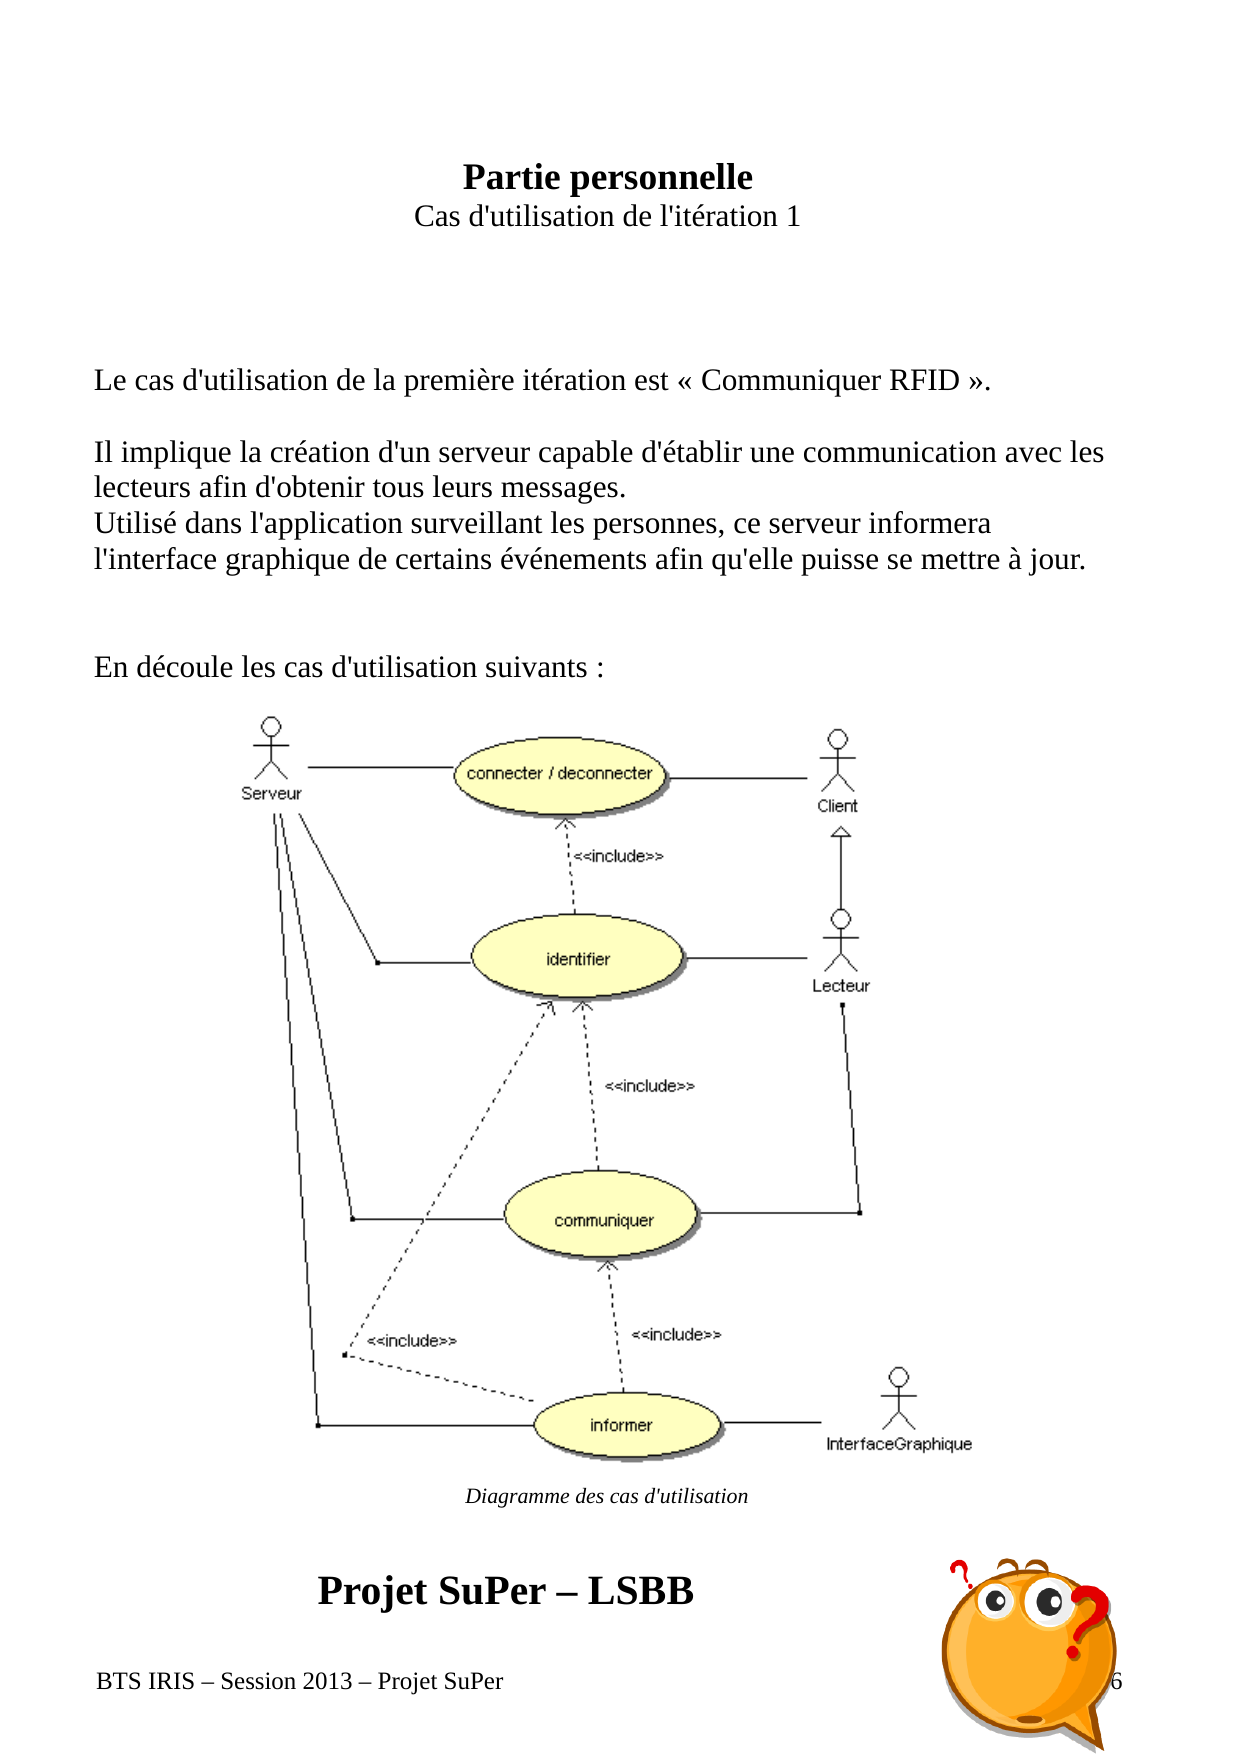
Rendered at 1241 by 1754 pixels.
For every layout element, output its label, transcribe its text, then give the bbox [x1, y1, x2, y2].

text Le cas d'utilisation de la première itération est « Communiquer RFID ». [94, 361, 1122, 397]
text Partie personnelle [94, 154, 1122, 197]
text Cas d'utilisation de l'itération 1 [94, 197, 1122, 233]
picture [219, 684, 997, 1483]
text Il implique la création d'un serveur capable d'établir une communication avec les lecteurs afin d'obtenir tous leurs messages. [94, 433, 1122, 505]
picture [925, 1556, 1122, 1754]
text Projet SuPer – LSBB [94, 1566, 925, 1613]
text Diagramme des cas d'utilisation [94, 684, 1122, 1508]
text Utilisé dans l'application surveillant les personnes, ce serveur informera l'interface graphique de certains événements afin qu'elle puisse se mettre à jour. [94, 505, 1122, 577]
text En découle les cas d'utilisation suivants : [94, 648, 1122, 684]
